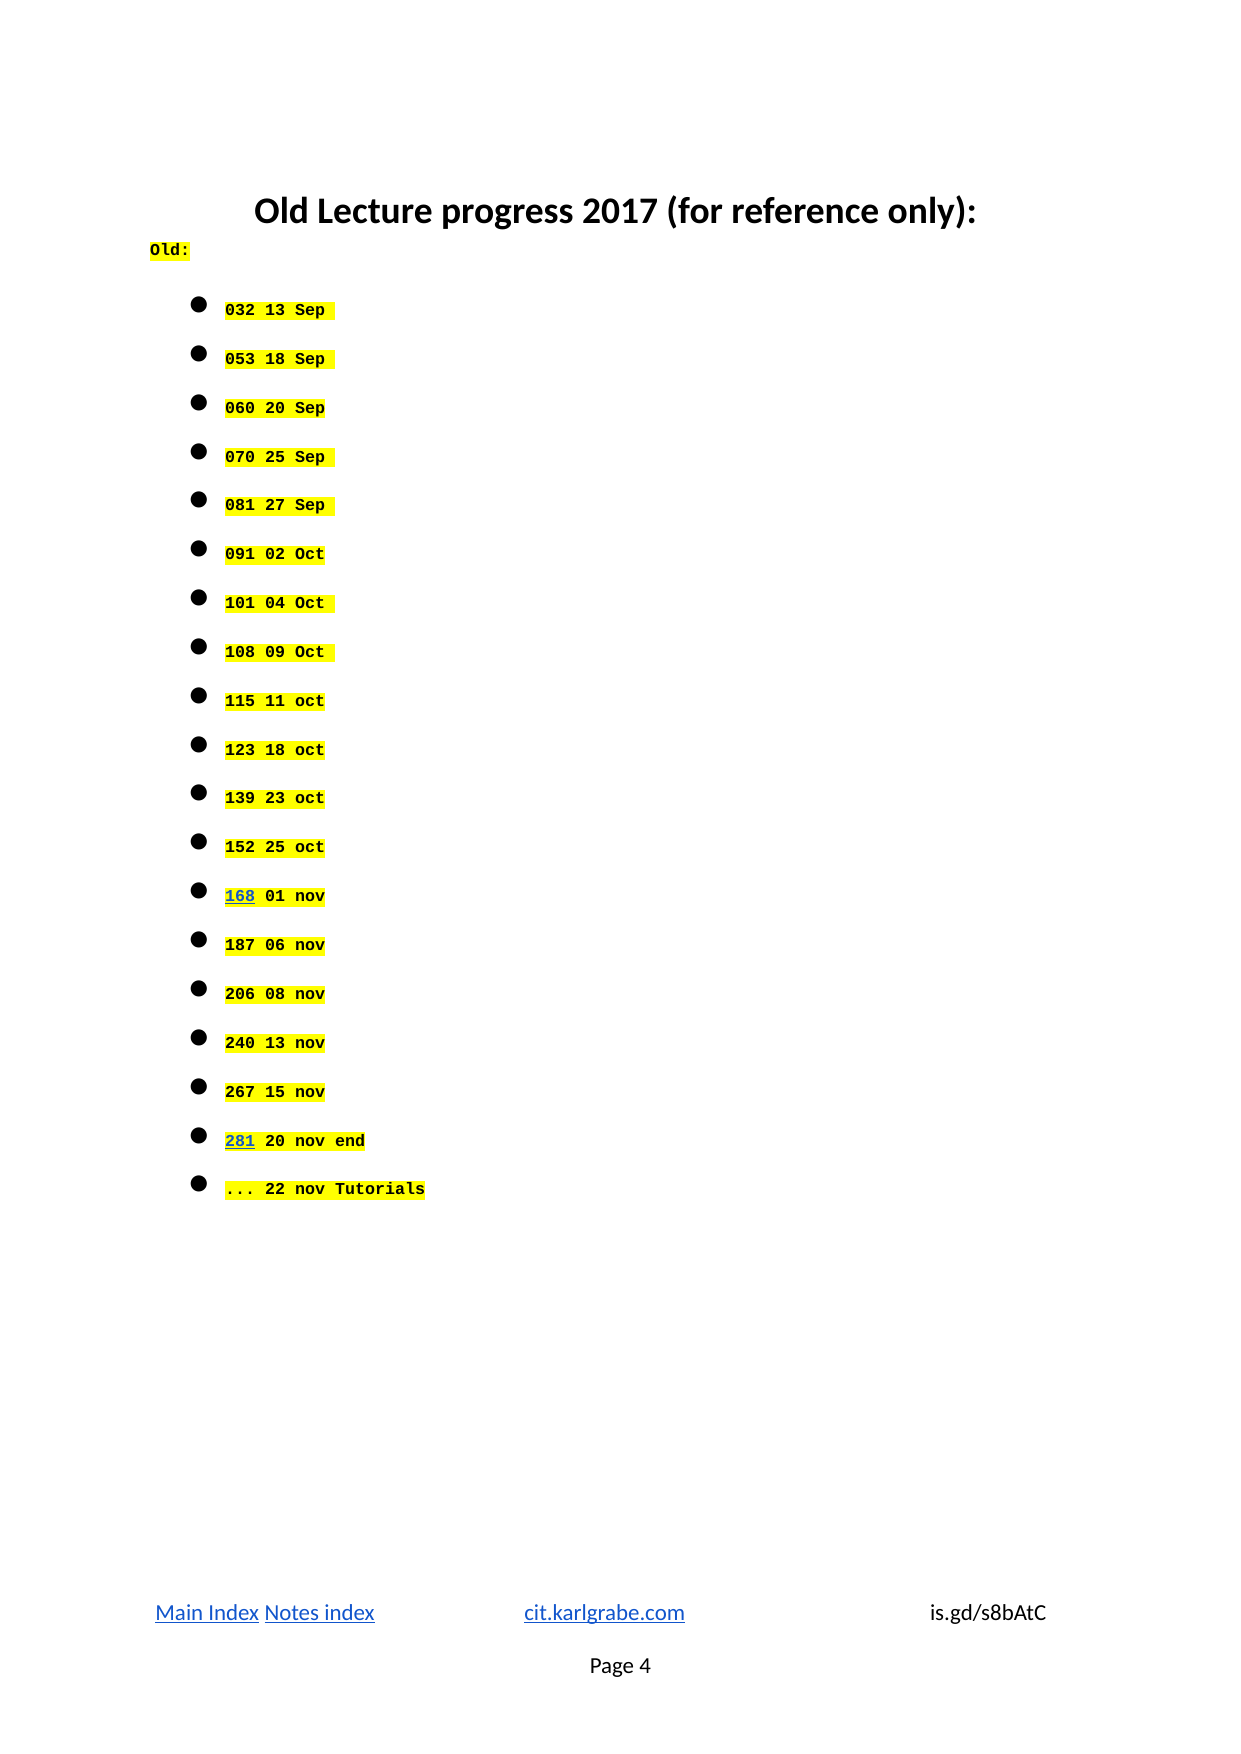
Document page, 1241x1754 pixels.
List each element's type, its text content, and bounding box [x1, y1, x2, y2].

list 240 13 nov [187, 1017, 1090, 1059]
list 032 13 Sep [187, 284, 1090, 327]
list 101 04 Oct [187, 577, 1090, 620]
list 281 20 nov end [187, 1115, 1090, 1157]
list ... 22 nov Tutorials [187, 1163, 1090, 1206]
list 070 25 Sep [187, 431, 1090, 473]
list 168 01 nov [187, 870, 1090, 913]
list 060 20 Sep [187, 382, 1090, 424]
list 091 02 Oct [187, 528, 1090, 571]
subtitle Old Lecture progress 2017 (for reference only): [150, 187, 1090, 233]
list 139 23 oct [187, 773, 1090, 815]
list 267 15 nov [187, 1066, 1090, 1108]
list 152 25 oct [187, 822, 1090, 864]
text Old: [150, 242, 1090, 261]
list 123 18 oct [187, 724, 1090, 766]
list 206 08 nov [187, 968, 1090, 1011]
list 115 11 oct [187, 675, 1090, 717]
list 053 18 Sep [187, 333, 1090, 376]
list 081 27 Sep [187, 479, 1090, 522]
list 187 06 nov [187, 919, 1090, 962]
list 108 09 Oct [187, 626, 1090, 669]
